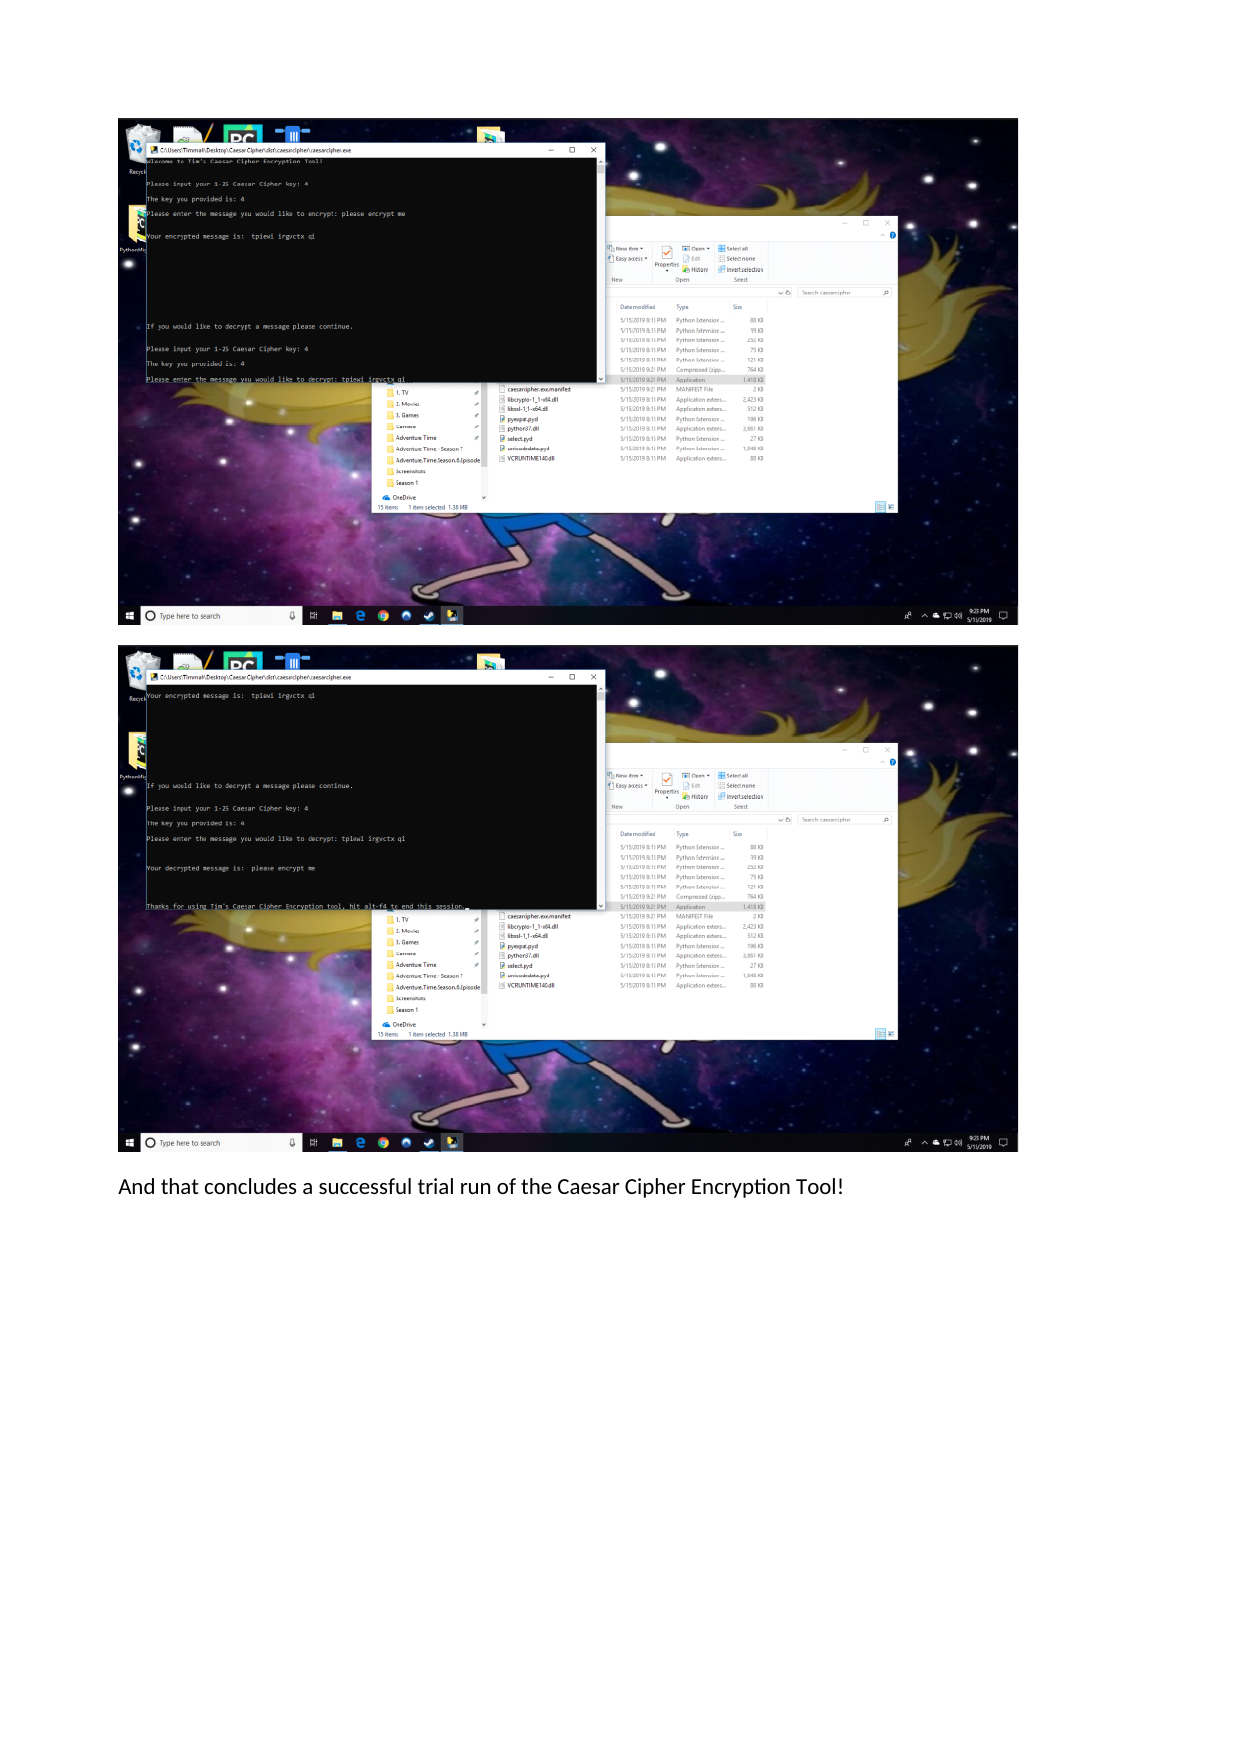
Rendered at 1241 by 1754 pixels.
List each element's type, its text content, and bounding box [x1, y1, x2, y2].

text And that concludes a successful trial run of the Caesar Cipher Encryption Tool! [118, 1172, 1122, 1200]
